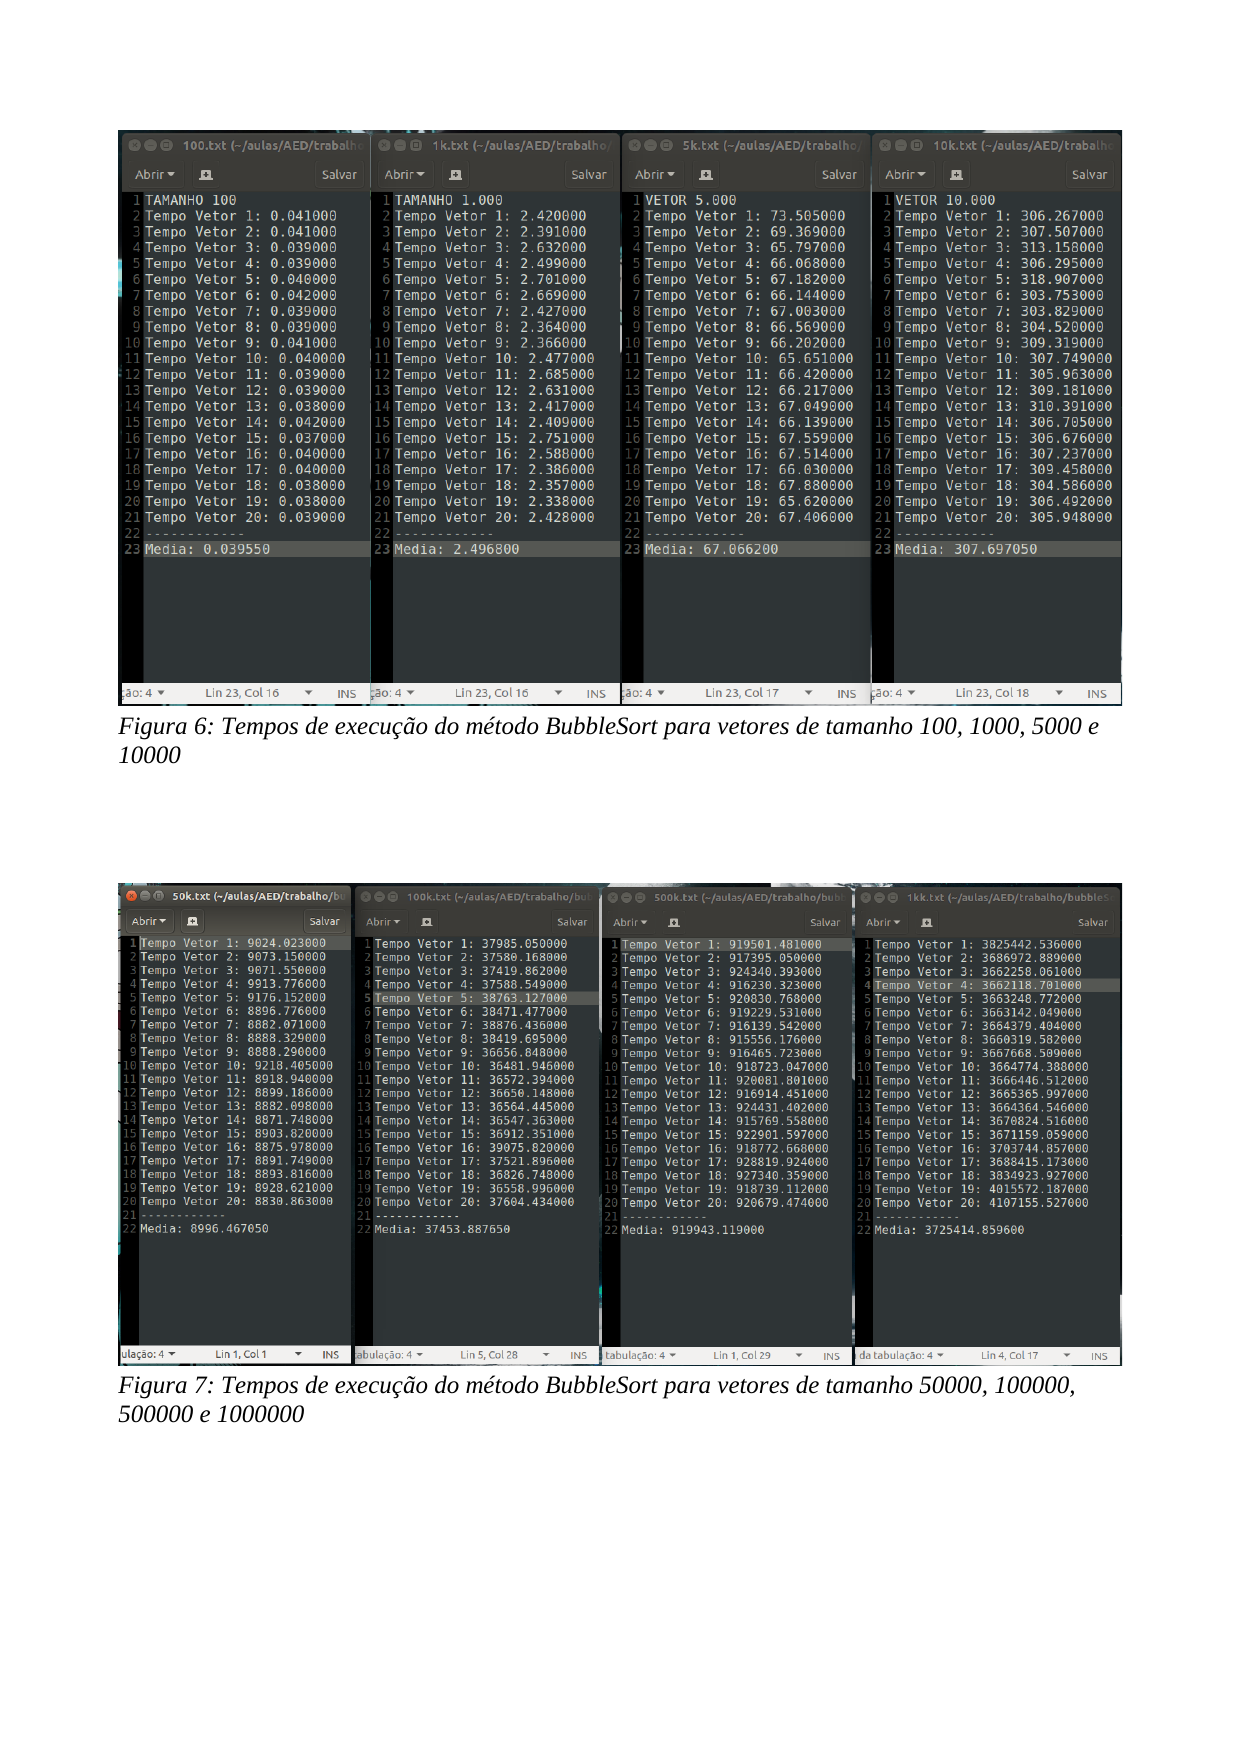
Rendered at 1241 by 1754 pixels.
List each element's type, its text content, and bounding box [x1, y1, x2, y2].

picture [118, 130, 1123, 706]
text Figura 7: Tempos de execução do método BubbleSort para vetores de tamanho 50000, 100000, 500000 e 1000000 [118, 1366, 1122, 1428]
picture [118, 883, 1123, 1366]
text Figura 6: Tempos de execução do método BubbleSort para vetores de tamanho 100, 1000, 5000 e 10000 [118, 706, 1122, 769]
